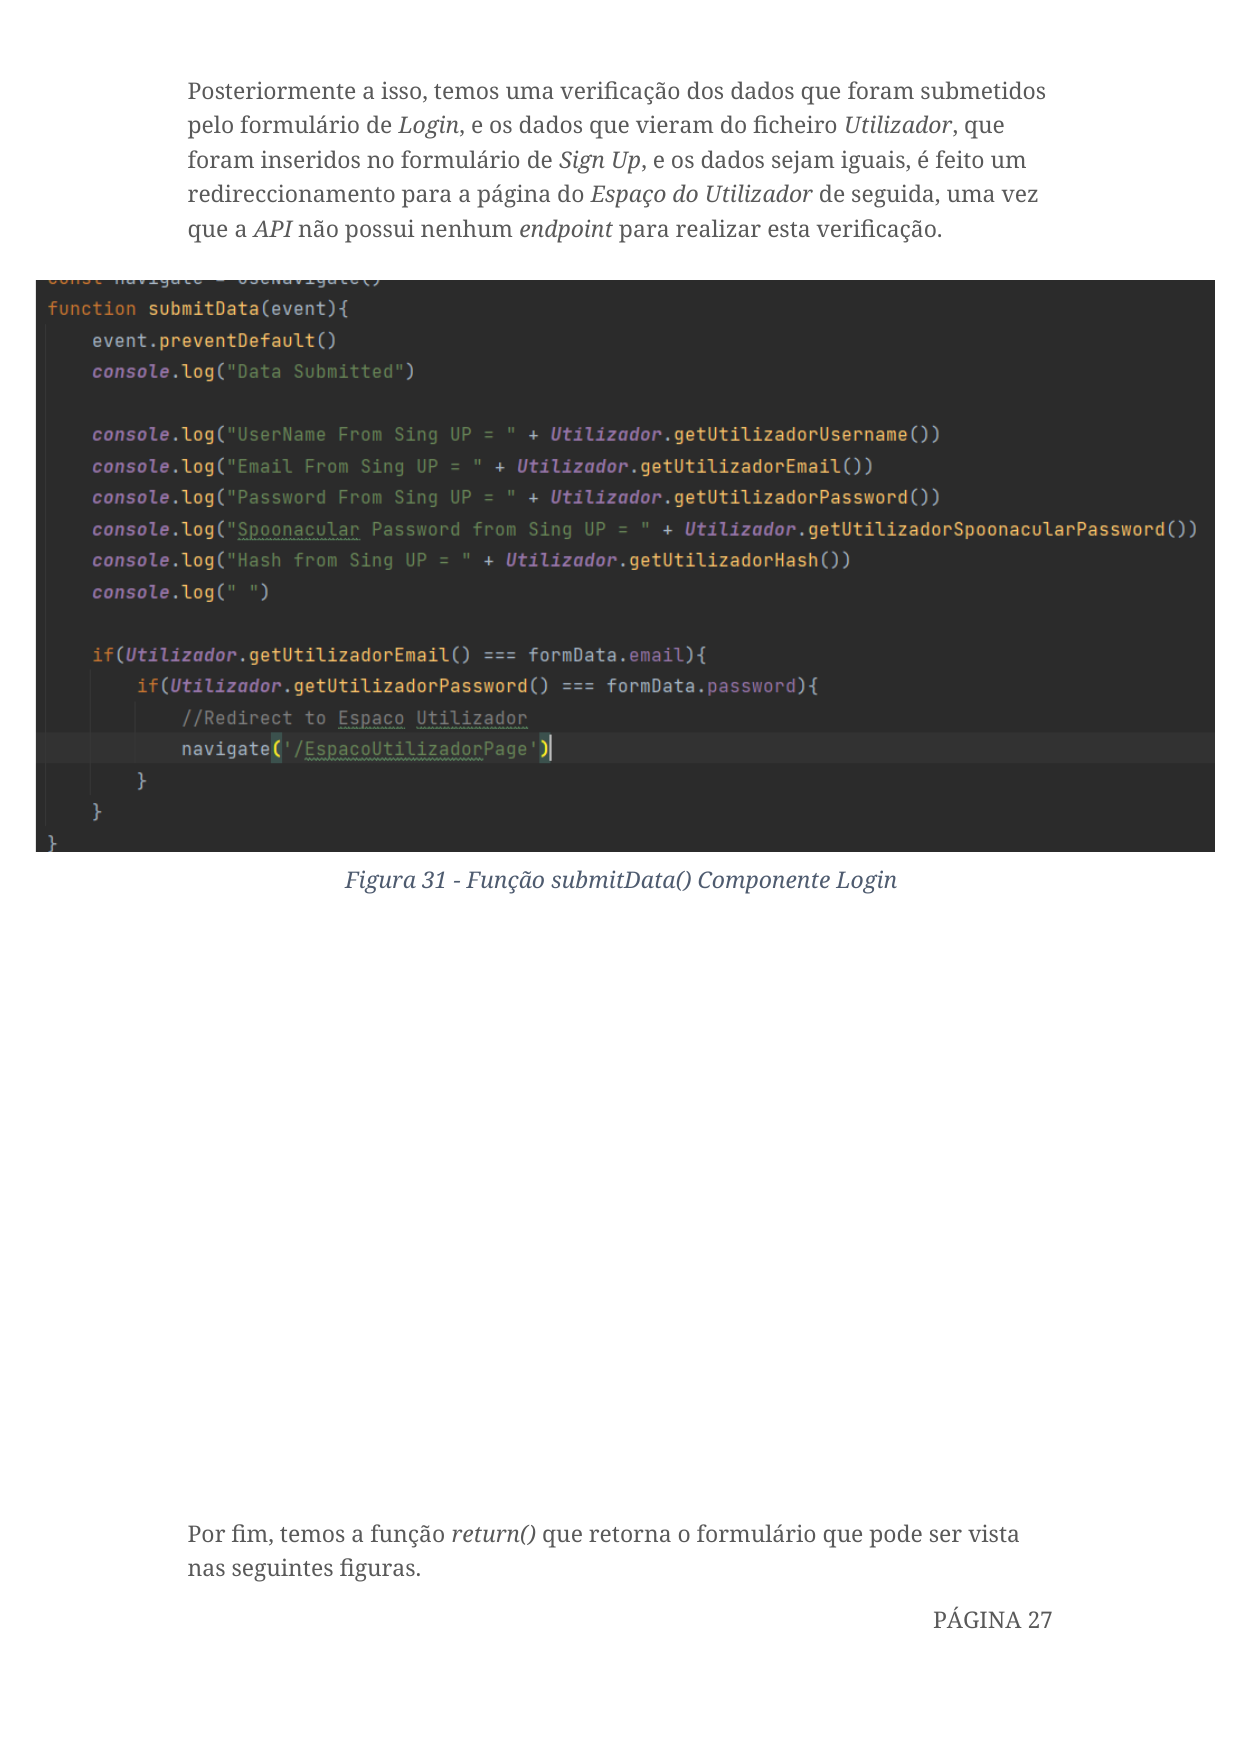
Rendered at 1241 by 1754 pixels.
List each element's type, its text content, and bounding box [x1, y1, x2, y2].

text Posteriormente a isso, temos uma verificação dos dados que foram submetidos pelo formulário de Login, e os dados que vieram do ficheiro Utilizador, que foram inseridos no formulário de Sign Up, e os dados sejam iguais, é feito um redireccionamento para a página do Espaço do Utilizador de seguida, uma vez que a API não possui nenhum endpoint para realizar esta verificação. [187, 75, 1053, 244]
table_header Figura 31 - Função submitData() Componente Login [25, 268, 1221, 896]
text Por fim, temos a função return() que retorna o formulário que pode ser vista nas seguintes figuras. [187, 1517, 1053, 1583]
